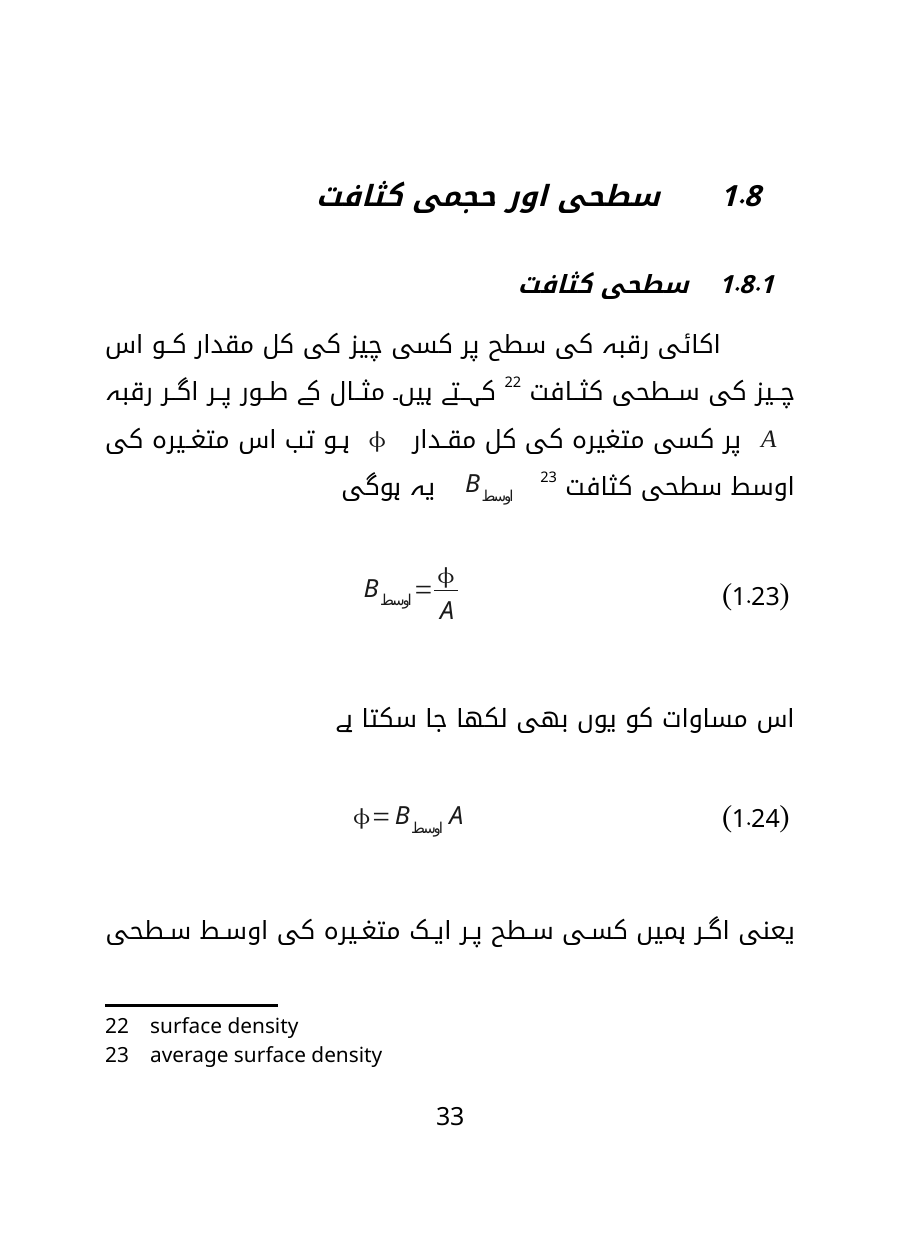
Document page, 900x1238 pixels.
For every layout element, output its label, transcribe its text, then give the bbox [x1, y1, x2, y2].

text یعنی اگر ہمیں کسی سطح پر ایک متغیرہ کی اوسط سطحی [105, 907, 795, 955]
text surface density [105, 1012, 795, 1040]
subtitle سطحی اور حجمی کثافت [105, 168, 720, 224]
text اکائی رقبہ کی سطح پر کسی چیز کی کل مقدار کو اس چیز کی سطحی کثافت کہتے ہیں۔ مثال کے طور پر اگر رقبہپر کسی متغیرہ کی کل مقدار ہو تب اس متغیرہ کی اوسط سطحی کثافت یہ ہوگی [105, 321, 795, 511]
table_header [105, 558, 706, 649]
table_header (1.23) [706, 558, 795, 649]
subtitle سطحی کثافت [105, 261, 718, 309]
table_header (1.24) [706, 790, 795, 861]
text average surface density [105, 1040, 795, 1068]
table_header [105, 790, 706, 861]
text اس مساوات کو یوں بھی لکھا جا سکتا ہے [105, 696, 795, 743]
